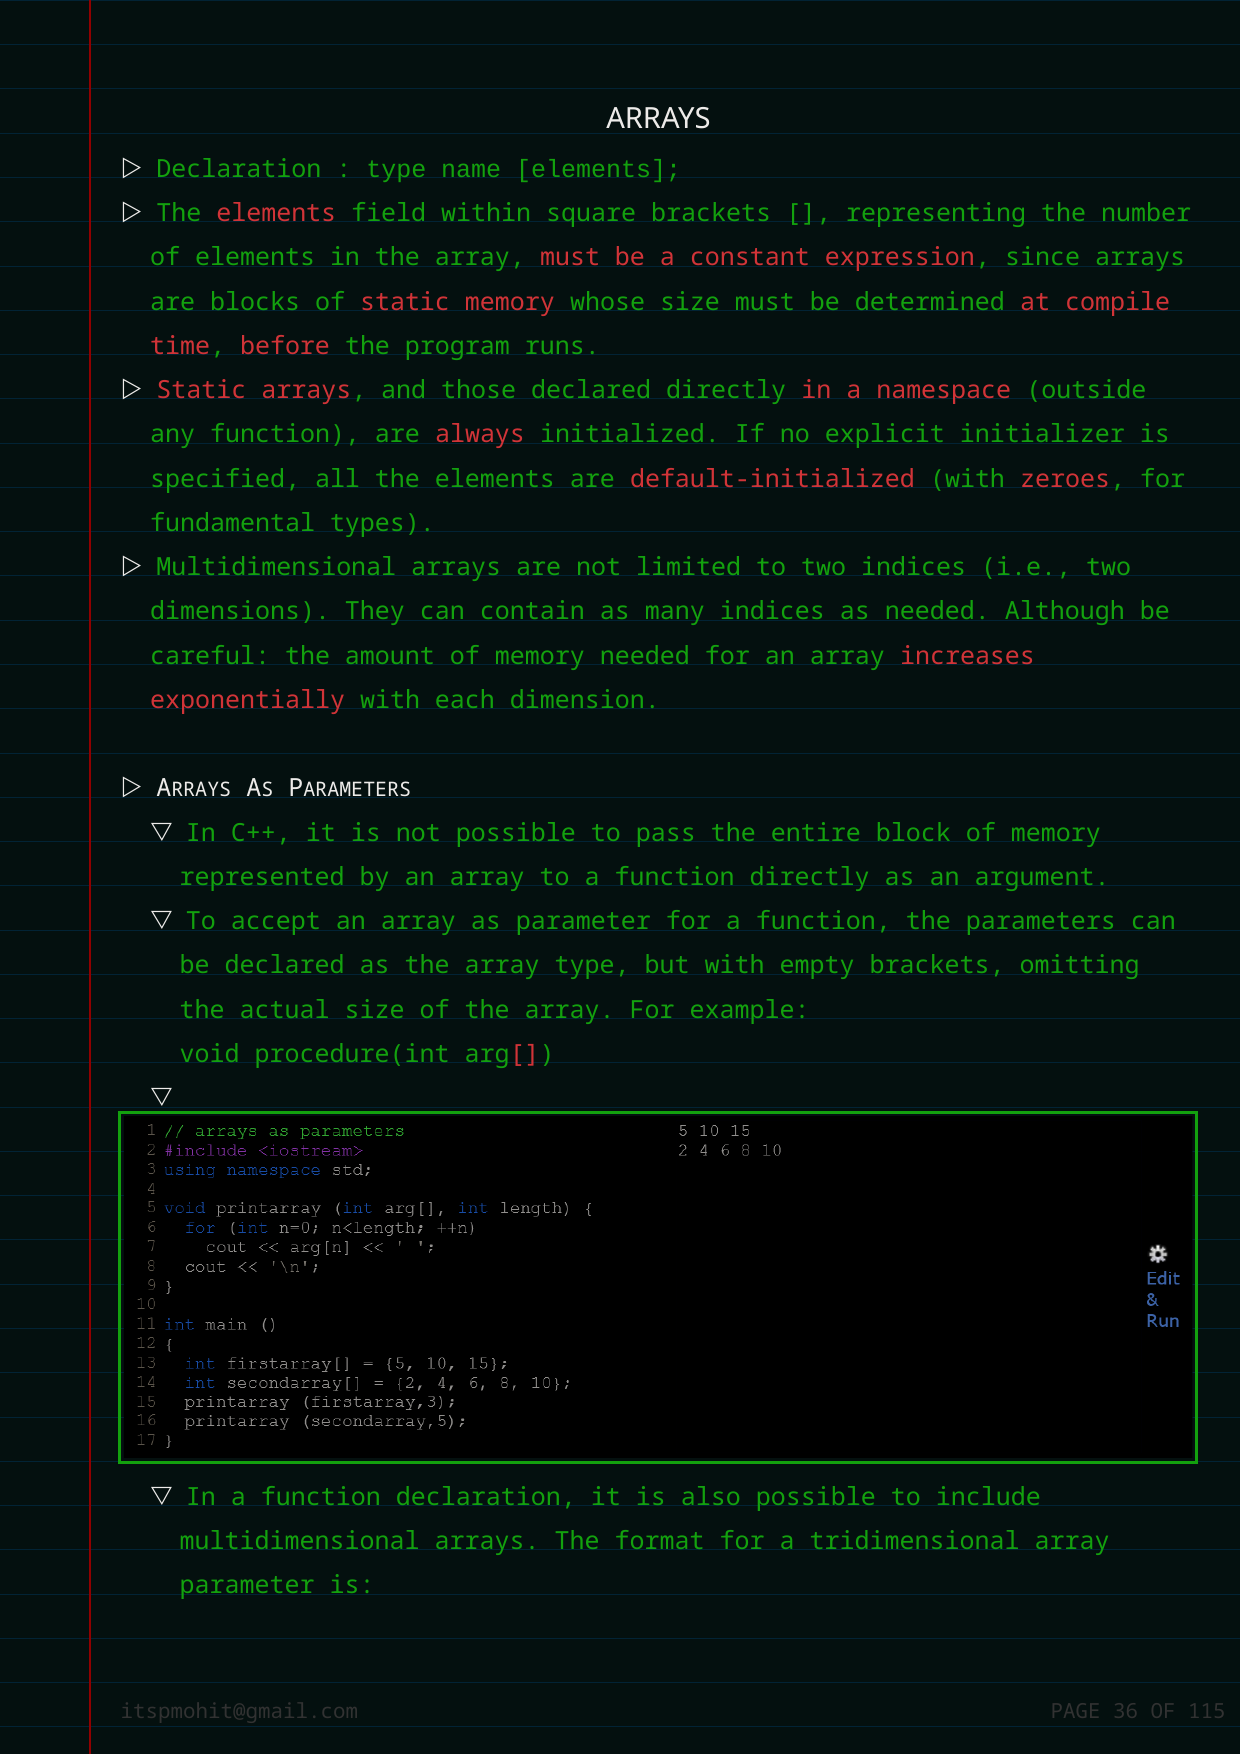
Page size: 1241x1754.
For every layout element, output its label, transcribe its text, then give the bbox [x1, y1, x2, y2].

subtitle Arrays As Parameters [120, 761, 1196, 806]
list In a function declaration, it is also possible to include multidimensional arrays. The format for a tridimensional array parameter is: [150, 1470, 1196, 1603]
list In C++, it is not possible to pass the entire block of memory represented by an array to a function directly as an argument. [150, 806, 1196, 894]
picture [123, 1116, 1193, 1458]
list Static arrays, and those declared directly in a namespace (outside any function), are always initialized. If no explicit initializer is specified, all the elements are default-initialized (with zeroes, for fundamental types). [120, 363, 1196, 540]
list Multidimensional arrays are not limited to two indices (i.e., two dimensions). They can contain as many indices as needed. Although be careful: the amount of memory needed for an array increases exponentially with each dimension. [120, 540, 1196, 761]
subtitle Arrays [120, 97, 1196, 142]
list To accept an array as parameter for a function, the parameters can be declared as the array type, but with empty brackets, omitting the actual size of the array. For example: void procedure(int arg[]) [150, 894, 1196, 1071]
list Declaration : type name [elements]; [120, 142, 1196, 186]
list The elements field within square brackets [], representing the number of elements in the array, must be a constant expression, since arrays are blocks of static memory whose size must be determined at compile time, before the program runs. [120, 186, 1196, 363]
